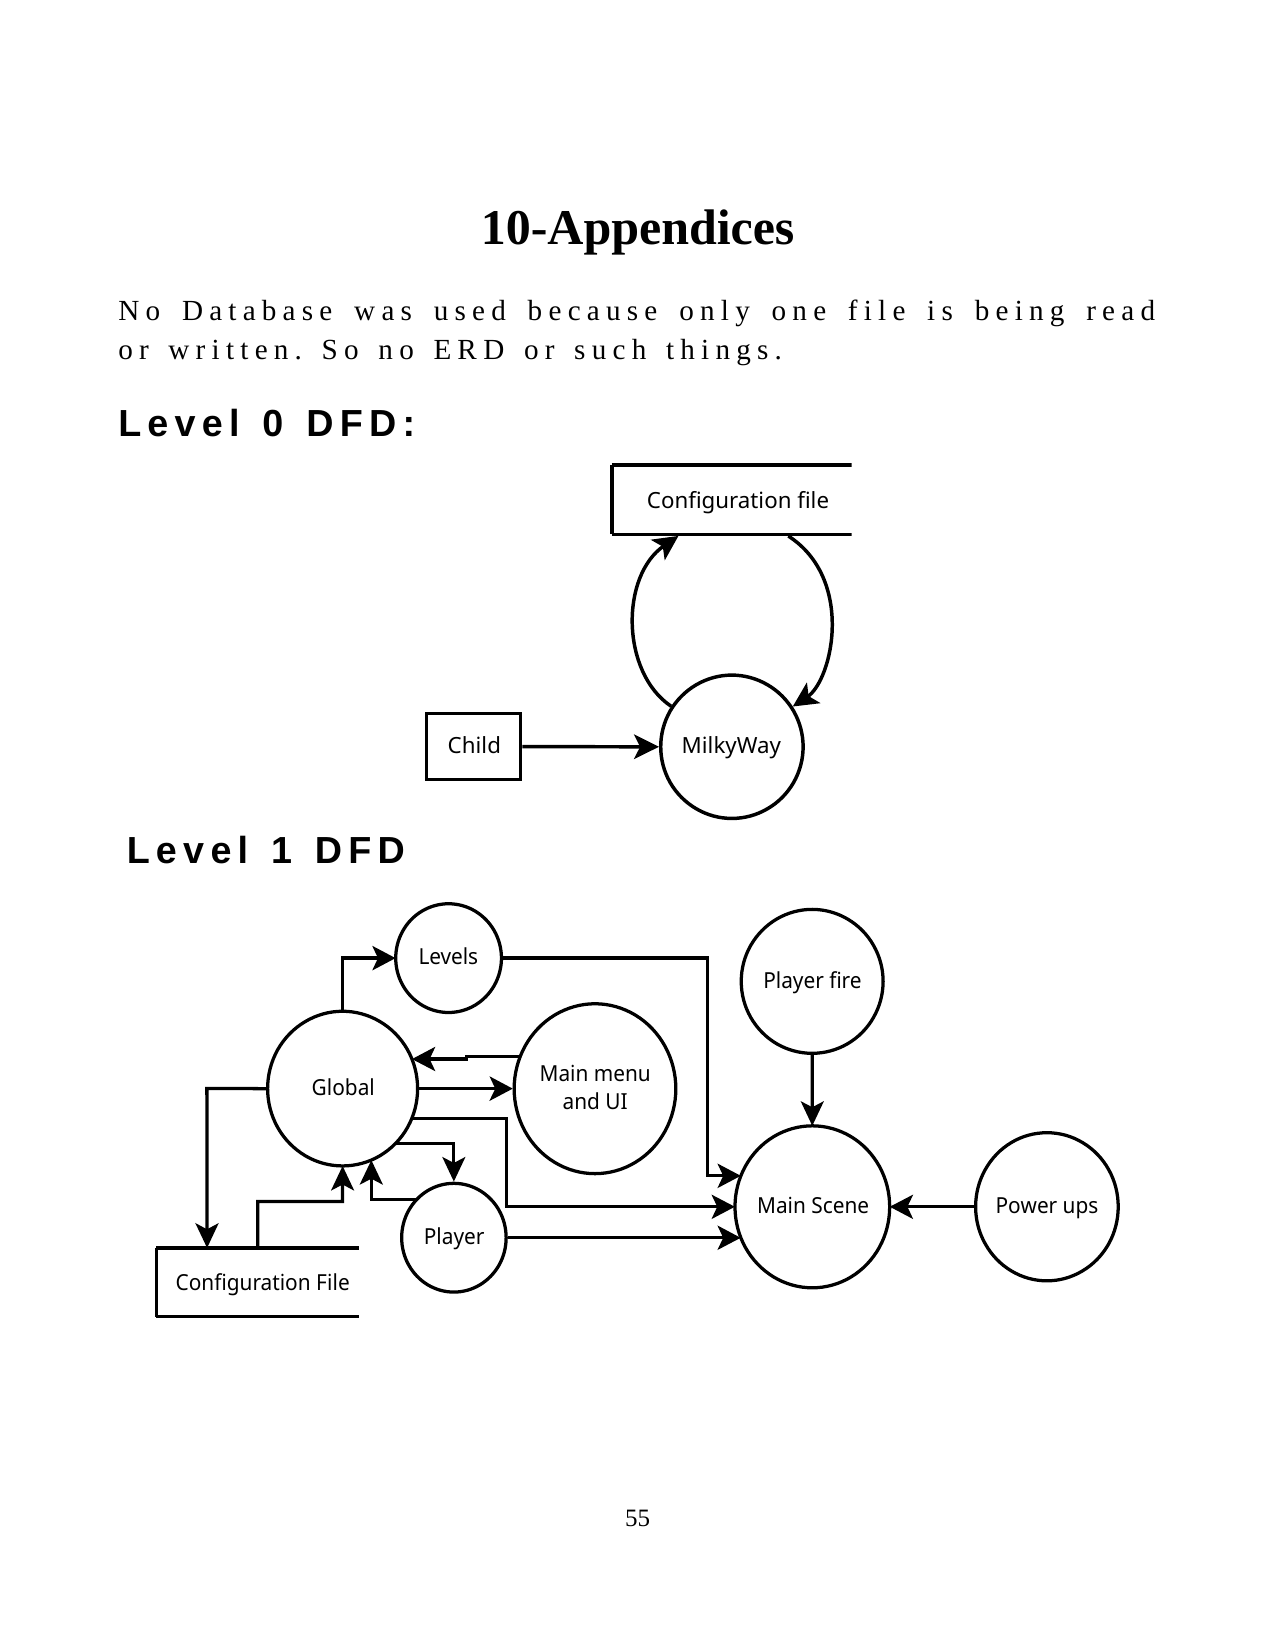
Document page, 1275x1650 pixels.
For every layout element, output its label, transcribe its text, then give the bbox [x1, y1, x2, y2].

subtitle Level 0 DFD: [118, 401, 1157, 444]
subtitle 10-Appendices [118, 197, 1157, 255]
subtitle Level 1 DFD [118, 480, 1157, 872]
text No Database was used because only one file is being read or written. So no ERD or such things. [118, 293, 1157, 366]
